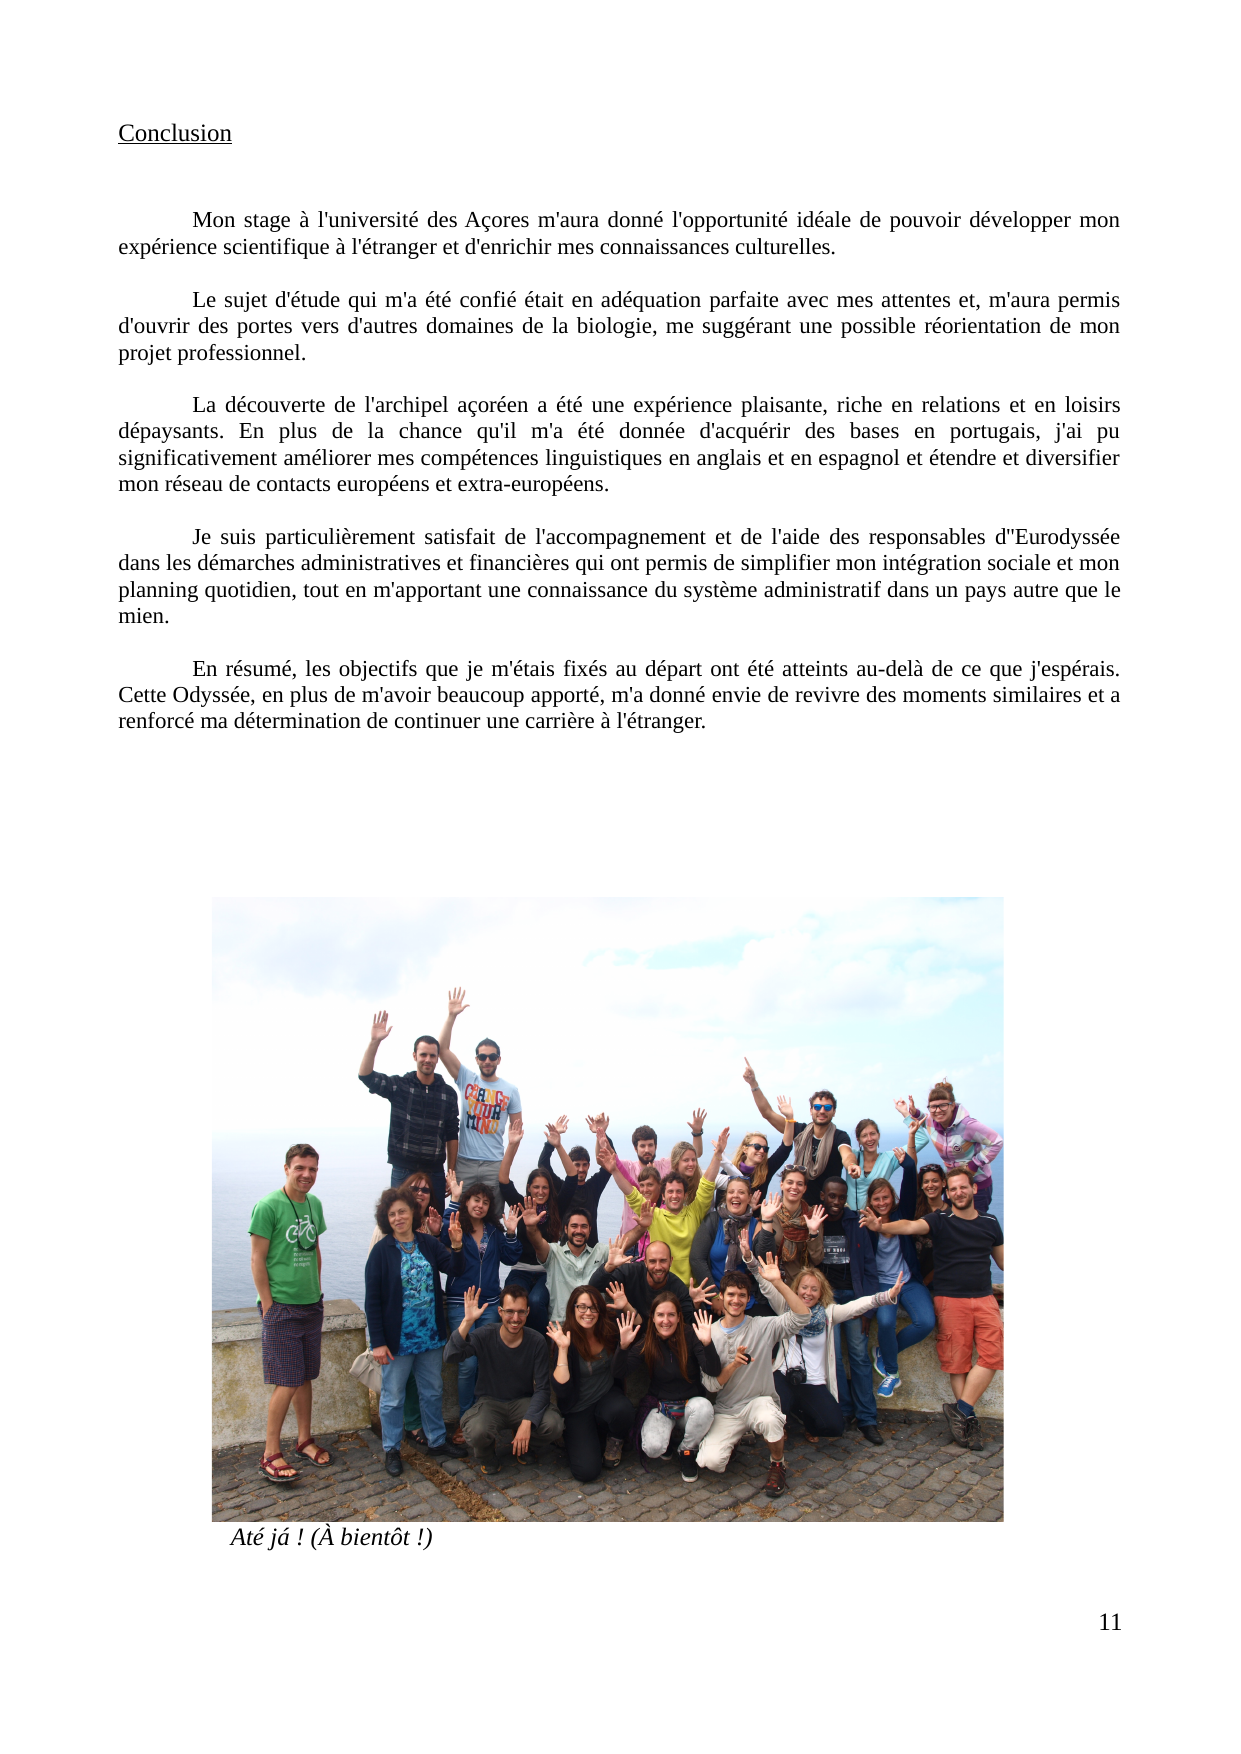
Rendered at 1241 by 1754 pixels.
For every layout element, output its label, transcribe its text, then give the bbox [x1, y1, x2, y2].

text Mon stage à l'université des Açores m'aura donné l'opportunité idéale de pouvoir développer mon expérience scientifique à l'étranger et d'enrichir mes connaissances culturelles. [118, 204, 1122, 259]
text Je suis particulièrement satisfait de l'accompagnement et de l'aide des responsables d''Eurodyssée dans les démarches administratives et financières qui ont permis de simplifier mon intégration sociale et mon planning quotidien, tout en m'apportant une connaissance du système administratif dans un pays autre que le mien. [118, 523, 1122, 628]
text Até já ! (À bientôt !) [231, 1522, 985, 1551]
text Le sujet d'étude qui m'a été confié était en adéquation parfaite avec mes attentes et, m'aura permis d'ouvrir des portes vers d'autres domaines de la biologie, me suggérant une possible réorientation de mon projet professionnel. [118, 286, 1122, 365]
text La découverte de l'archipel açoréen a été une expérience plaisante, riche en relations et en loisirs dépaysants. En plus de la chance qu'il m'a été donnée d'acquérir des bases en portugais, j'ai pu significativement améliorer mes compétences linguistiques en anglais et en espagnol et étendre et diversifier mon réseau de contacts européens et extra-européens. [118, 391, 1122, 497]
text Conclusion [118, 118, 1122, 147]
text En résumé, les objectifs que je m'étais fixés au départ ont été atteints au-delà de ce que j'espérais. Cette Odyssée, en plus de m'avoir beaucoup apporté, m'a donné envie de revivre des moments similaires et a renforcé ma détermination de continuer une carrière à l'étranger. [118, 655, 1122, 734]
picture [211, 897, 1004, 1522]
